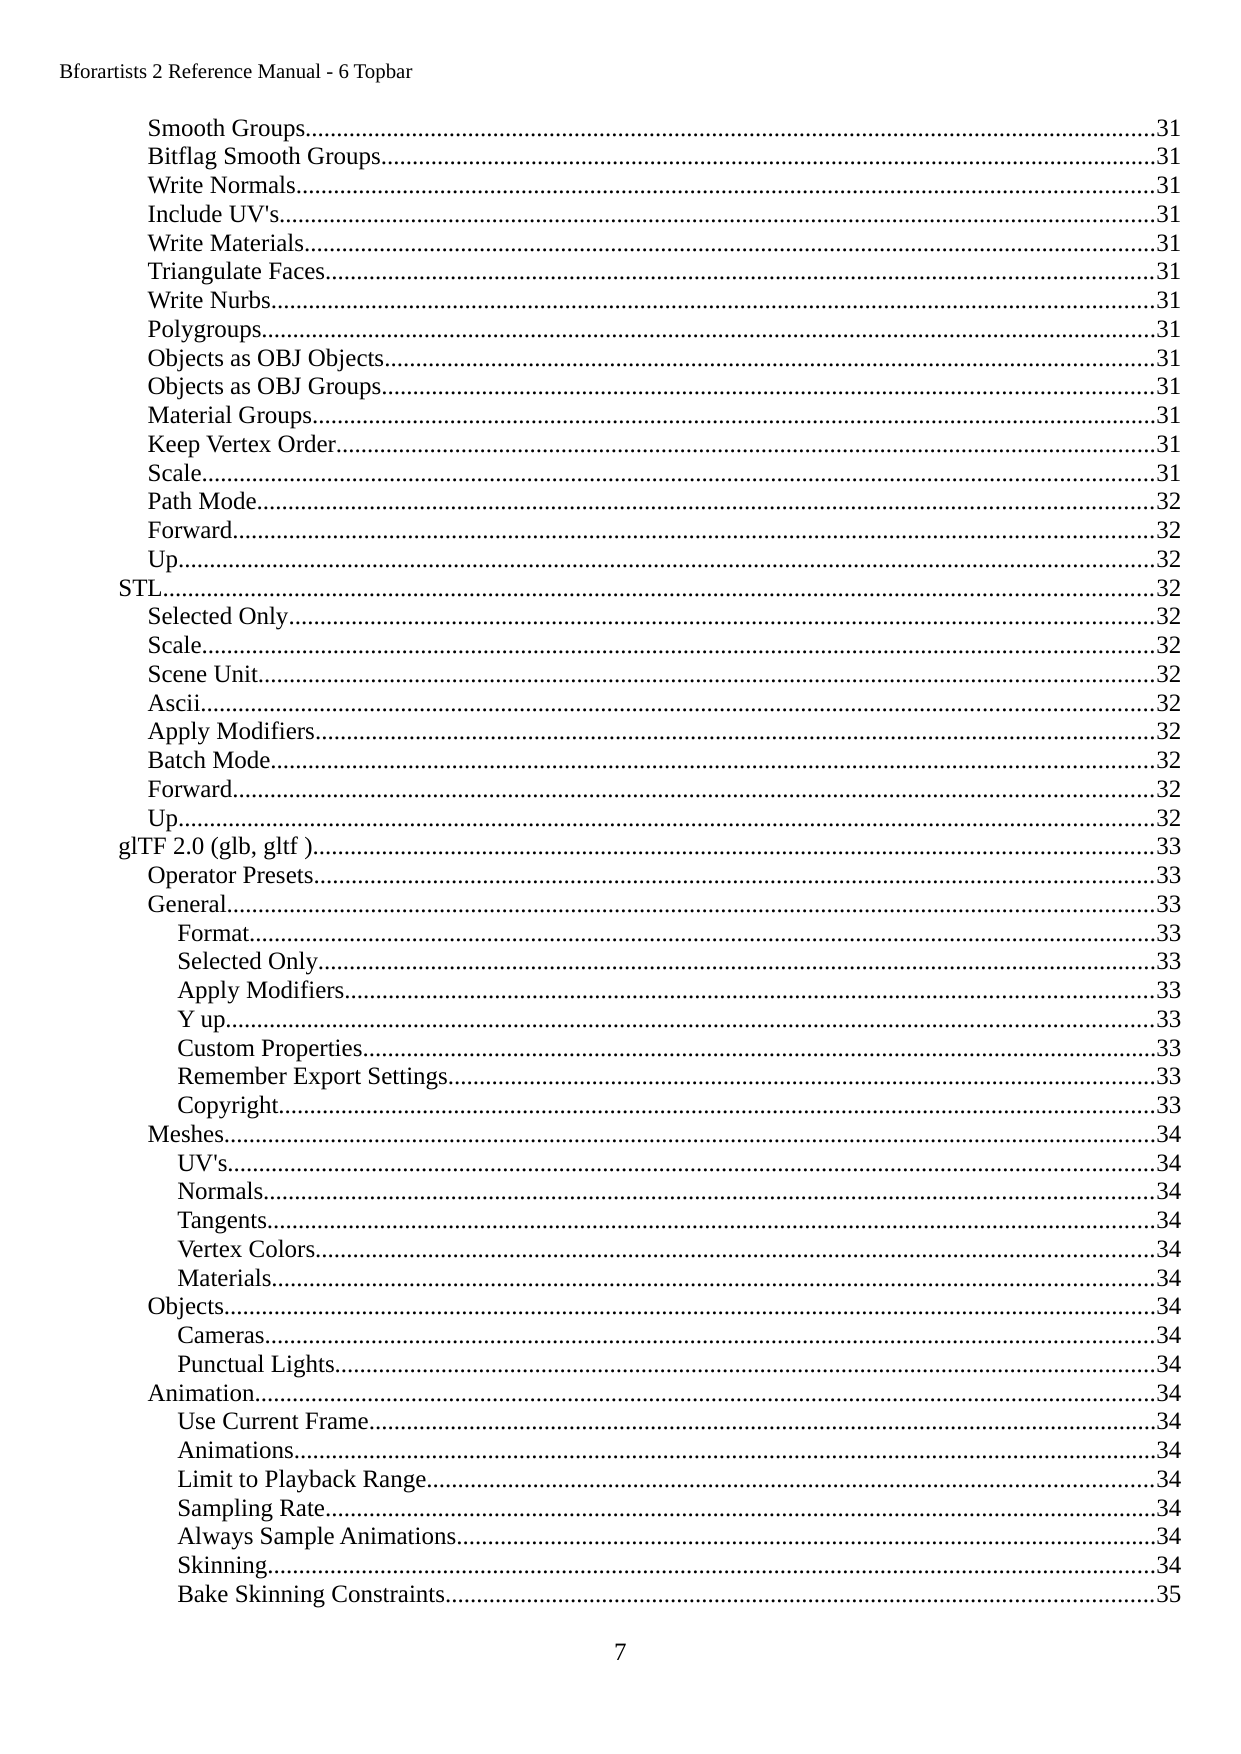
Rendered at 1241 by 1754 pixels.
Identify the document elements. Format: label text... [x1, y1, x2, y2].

text Bitflag Smooth Groups 31 [147, 141, 1181, 170]
text Objects 34 [147, 1291, 1181, 1320]
text Sampling Rate 34 [177, 1493, 1181, 1521]
text STL 32 [118, 573, 1181, 601]
text Include UV's 31 [147, 199, 1181, 228]
text Animation 34 [147, 1378, 1181, 1406]
text Polygroups 31 [147, 314, 1181, 343]
text Scale 32 [147, 630, 1181, 659]
text Selected Only 32 [147, 601, 1181, 630]
text Limit to Playback Range 34 [177, 1464, 1181, 1493]
text Bake Skinning Constraints 35 [177, 1579, 1181, 1608]
text Up 32 [147, 803, 1181, 831]
text Objects as OBJ Groups 31 [147, 371, 1181, 400]
text glTF 2.0 (glb, gltf ) 33 [118, 831, 1181, 860]
text General 33 [147, 889, 1181, 918]
text Materials 34 [177, 1263, 1181, 1291]
text Write Nurbs 31 [147, 285, 1181, 314]
text Forward 32 [147, 515, 1181, 544]
text Up 32 [147, 544, 1181, 573]
text Copyright 33 [177, 1090, 1181, 1119]
text Smooth Groups 31 [147, 113, 1181, 141]
text Forward 32 [147, 774, 1181, 803]
text Y up 33 [177, 1004, 1181, 1033]
text Animations 34 [177, 1435, 1181, 1464]
text Always Sample Animations 34 [177, 1521, 1181, 1550]
text Vertex Colors 34 [177, 1234, 1181, 1263]
text Tangents 34 [177, 1205, 1181, 1234]
text Normals 34 [177, 1176, 1181, 1205]
text Operator Presets 33 [147, 860, 1181, 889]
text Ascii 32 [147, 688, 1181, 716]
text Scale 31 [147, 458, 1181, 486]
text Apply Modifiers 32 [147, 716, 1181, 745]
text Format 33 [177, 918, 1181, 946]
text Cameras 34 [177, 1320, 1181, 1349]
text Write Materials 31 [147, 228, 1181, 256]
text Use Current Frame 34 [177, 1406, 1181, 1435]
text Triangulate Faces 31 [147, 256, 1181, 285]
text Keep Vertex Order 31 [147, 429, 1181, 458]
text Meshes 34 [147, 1119, 1181, 1148]
text Remember Export Settings 33 [177, 1061, 1181, 1090]
text Skinning 34 [177, 1550, 1181, 1579]
text UV's 34 [177, 1148, 1181, 1176]
text Selected Only 33 [177, 946, 1181, 975]
text Punctual Lights 34 [177, 1349, 1181, 1378]
text Scene Unit 32 [147, 659, 1181, 688]
text Custom Properties 33 [177, 1033, 1181, 1061]
text Batch Mode 32 [147, 745, 1181, 774]
text Objects as OBJ Objects 31 [147, 343, 1181, 371]
text Path Mode 32 [147, 486, 1181, 515]
text Material Groups 31 [147, 400, 1181, 429]
text Write Normals 31 [147, 170, 1181, 199]
text Apply Modifiers 33 [177, 975, 1181, 1004]
